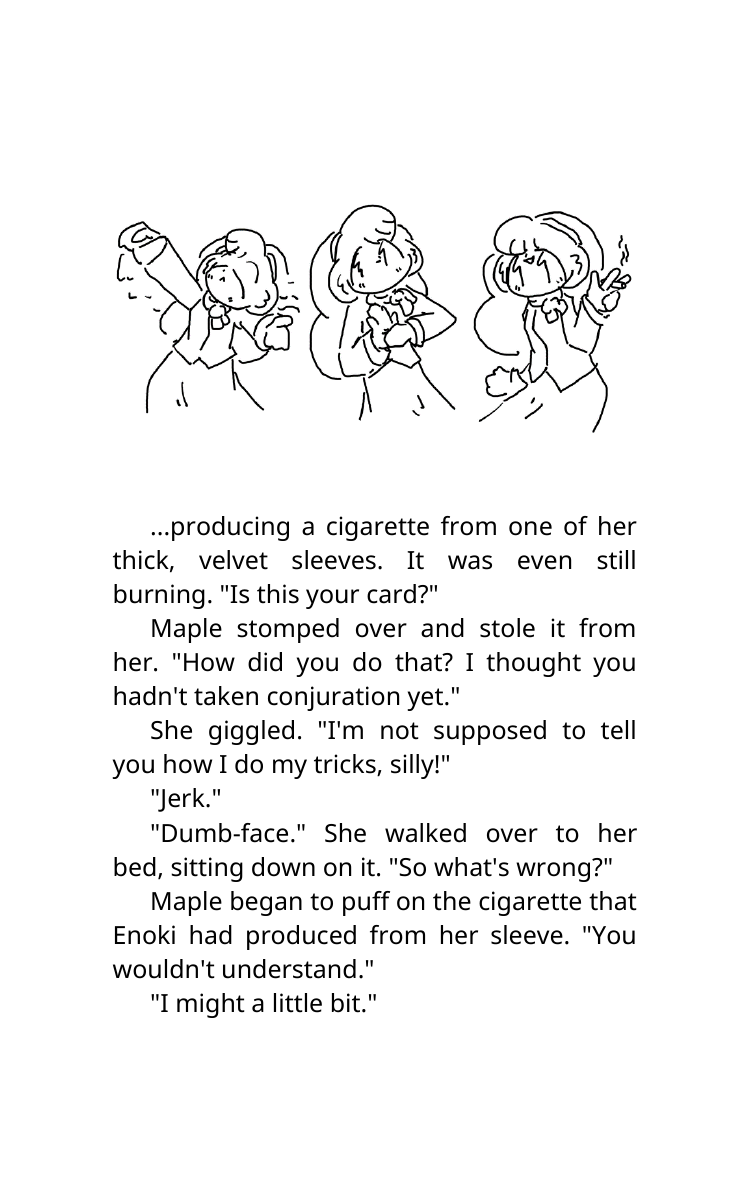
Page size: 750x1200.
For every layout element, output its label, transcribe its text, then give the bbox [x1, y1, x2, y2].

text "I might a little bit." [112, 986, 637, 1019]
picture [112, 178, 638, 441]
text "Dumb-face." She walked over to her bed, sitting down on it. "So what's wrong?" [112, 815, 637, 883]
text Maple stomped over and stole it from her. "How did you do that? I thought you hadn't taken conjuration yet." [112, 611, 637, 713]
text ...producing a cigarette from one of her thick, velvet sleeves. It was even still burning. "Is this your card?" [112, 509, 637, 611]
text Maple began to puff on the cigarette that Enoki had produced from her sleeve. "You wouldn't understand." [112, 883, 637, 986]
text "Jerk." [112, 781, 637, 815]
text She giggled. "I'm not supposed to tell you how I do my tricks, silly!" [112, 713, 637, 781]
